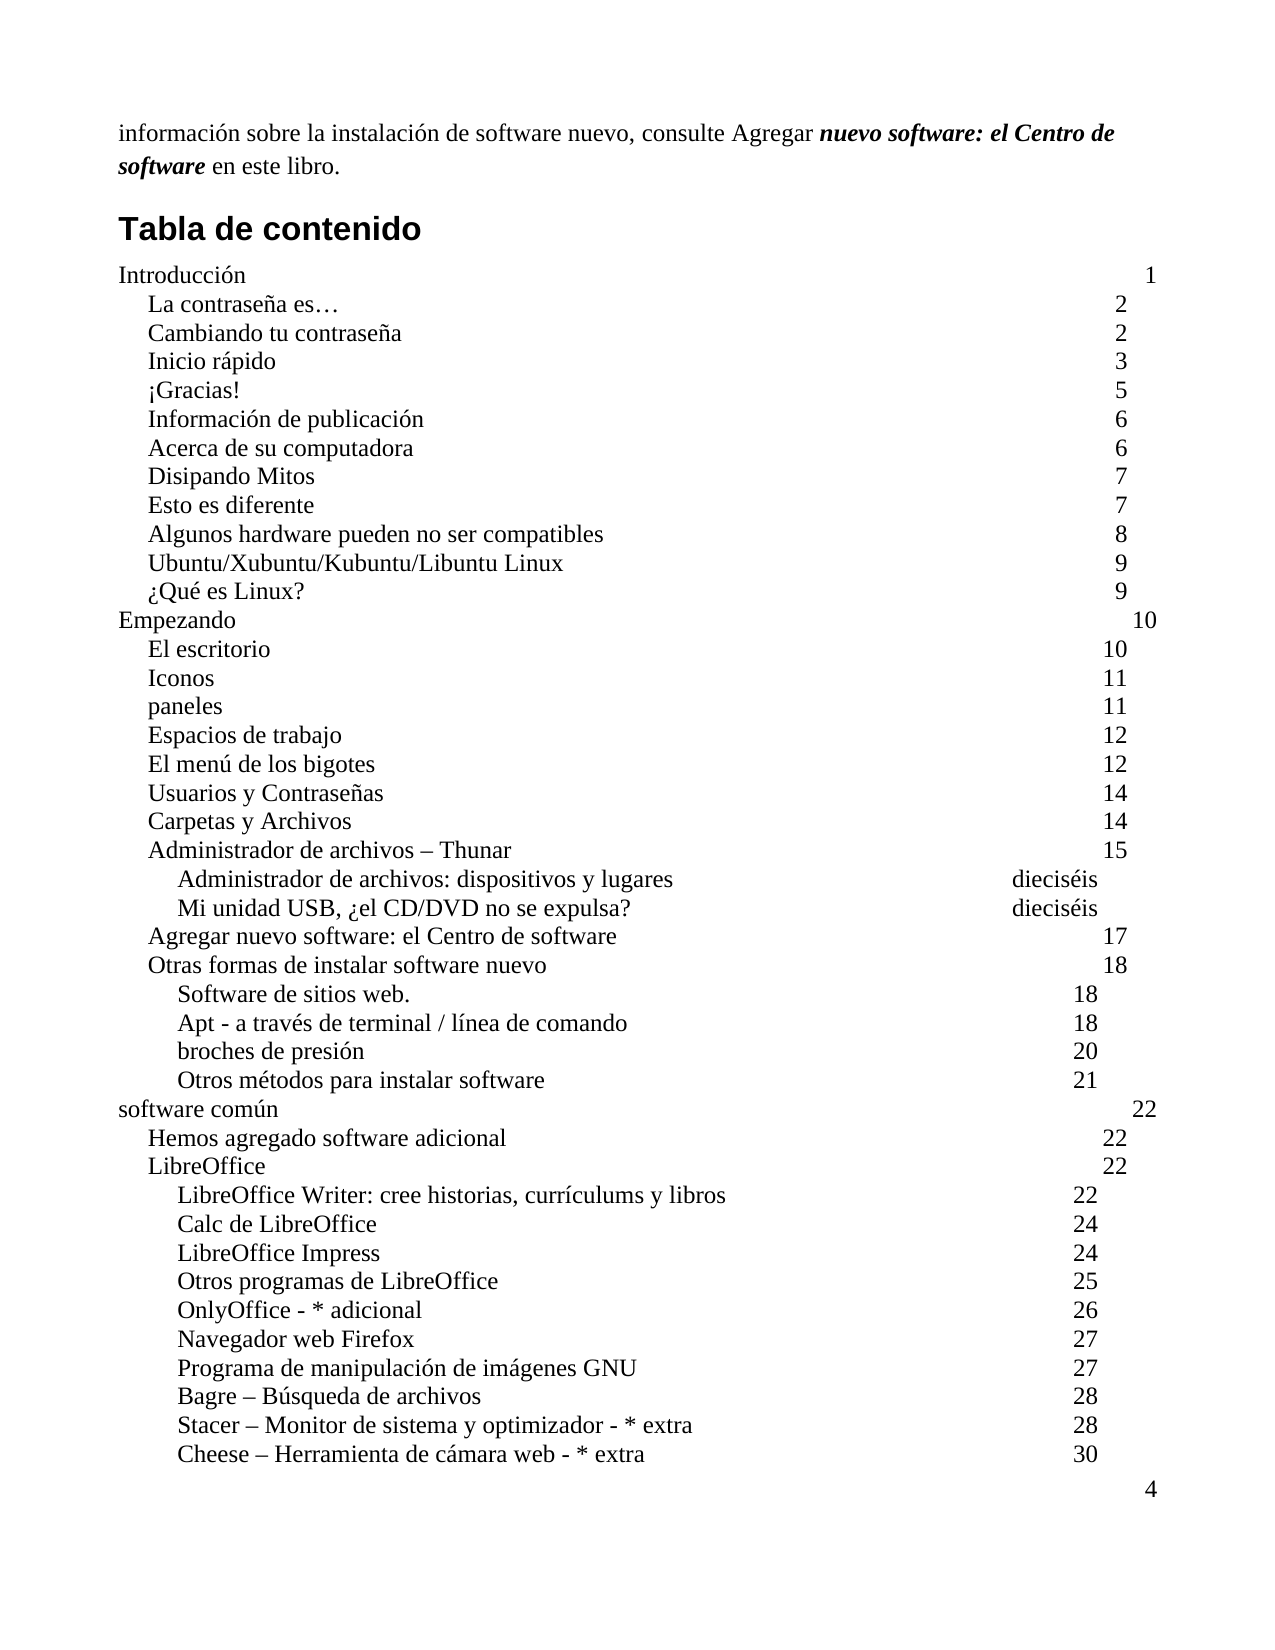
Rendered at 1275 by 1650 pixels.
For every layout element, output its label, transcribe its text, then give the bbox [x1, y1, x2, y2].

text OnlyOffice - * adicional 26 [177, 1295, 1157, 1324]
text Cheese – Herramienta de cámara web - * extra 30 [177, 1439, 1157, 1468]
text Calc de LibreOffice 24 [177, 1209, 1157, 1238]
text ¿Qué es Linux? 9 [148, 576, 1157, 605]
text paneles 11 [148, 691, 1157, 720]
text Bagre – Búsqueda de archivos 28 [177, 1381, 1157, 1410]
text Acerca de su computadora 6 [148, 433, 1157, 461]
text Carpetas y Archivos 14 [148, 806, 1157, 835]
text broches de presión 20 [177, 1036, 1157, 1065]
text Agregar nuevo software: el Centro de software 17 [148, 921, 1157, 950]
text Disipando Mitos 7 [148, 461, 1157, 490]
text Administrador de archivos: dispositivos y lugares dieciséis [177, 864, 1157, 893]
text Cambiando tu contraseña 2 [148, 318, 1157, 346]
text Iconos 11 [148, 663, 1157, 691]
text Software de sitios web. 18 [177, 979, 1157, 1008]
text Administrador de archivos – Thunar 15 [148, 835, 1157, 864]
text Esto es diferente 7 [148, 490, 1157, 519]
text Otros programas de LibreOffice 25 [177, 1266, 1157, 1295]
text Empezando 10 [118, 605, 1157, 634]
text LibreOffice Writer: cree historias, currículums y libros 22 [177, 1180, 1157, 1209]
text LibreOffice 22 [148, 1151, 1157, 1180]
text Hemos agregado software adicional 22 [148, 1123, 1157, 1151]
text El menú de los bigotes 12 [148, 749, 1157, 778]
text Navegador web Firefox 27 [177, 1324, 1157, 1353]
text Información de publicación 6 [148, 404, 1157, 433]
text Programa de manipulación de imágenes GNU 27 [177, 1353, 1157, 1381]
text Mi unidad USB, ¿el CD/DVD no se expulsa? dieciséis [177, 893, 1157, 921]
text Ubuntu/Xubuntu/Kubuntu/Libuntu Linux 9 [148, 548, 1157, 576]
text software común 22 [118, 1094, 1157, 1123]
text Otros métodos para instalar software 21 [177, 1065, 1157, 1094]
text Usuarios y Contraseñas 14 [148, 778, 1157, 806]
text Apt - a través de terminal / línea de comando 18 [177, 1008, 1157, 1036]
text Algunos hardware pueden no ser compatibles 8 [148, 519, 1157, 548]
text Stacer – Monitor de sistema y optimizador - * extra 28 [177, 1410, 1157, 1439]
text El escritorio 10 [148, 634, 1157, 663]
text La contraseña es… 2 [148, 289, 1157, 318]
text Otras formas de instalar software nuevo 18 [148, 950, 1157, 979]
text LibreOffice Impress 24 [177, 1238, 1157, 1266]
text Tabla de contenido [118, 209, 1157, 248]
text ¡Gracias! 5 [148, 375, 1157, 404]
text Inicio rápido 3 [148, 346, 1157, 375]
text Introducción 1 [118, 260, 1157, 289]
text Espacios de trabajo 12 [148, 720, 1157, 749]
text información sobre la instalación de software nuevo, consulte Agregar nuevo software: el Centro de software en este libro. [118, 118, 1157, 180]
